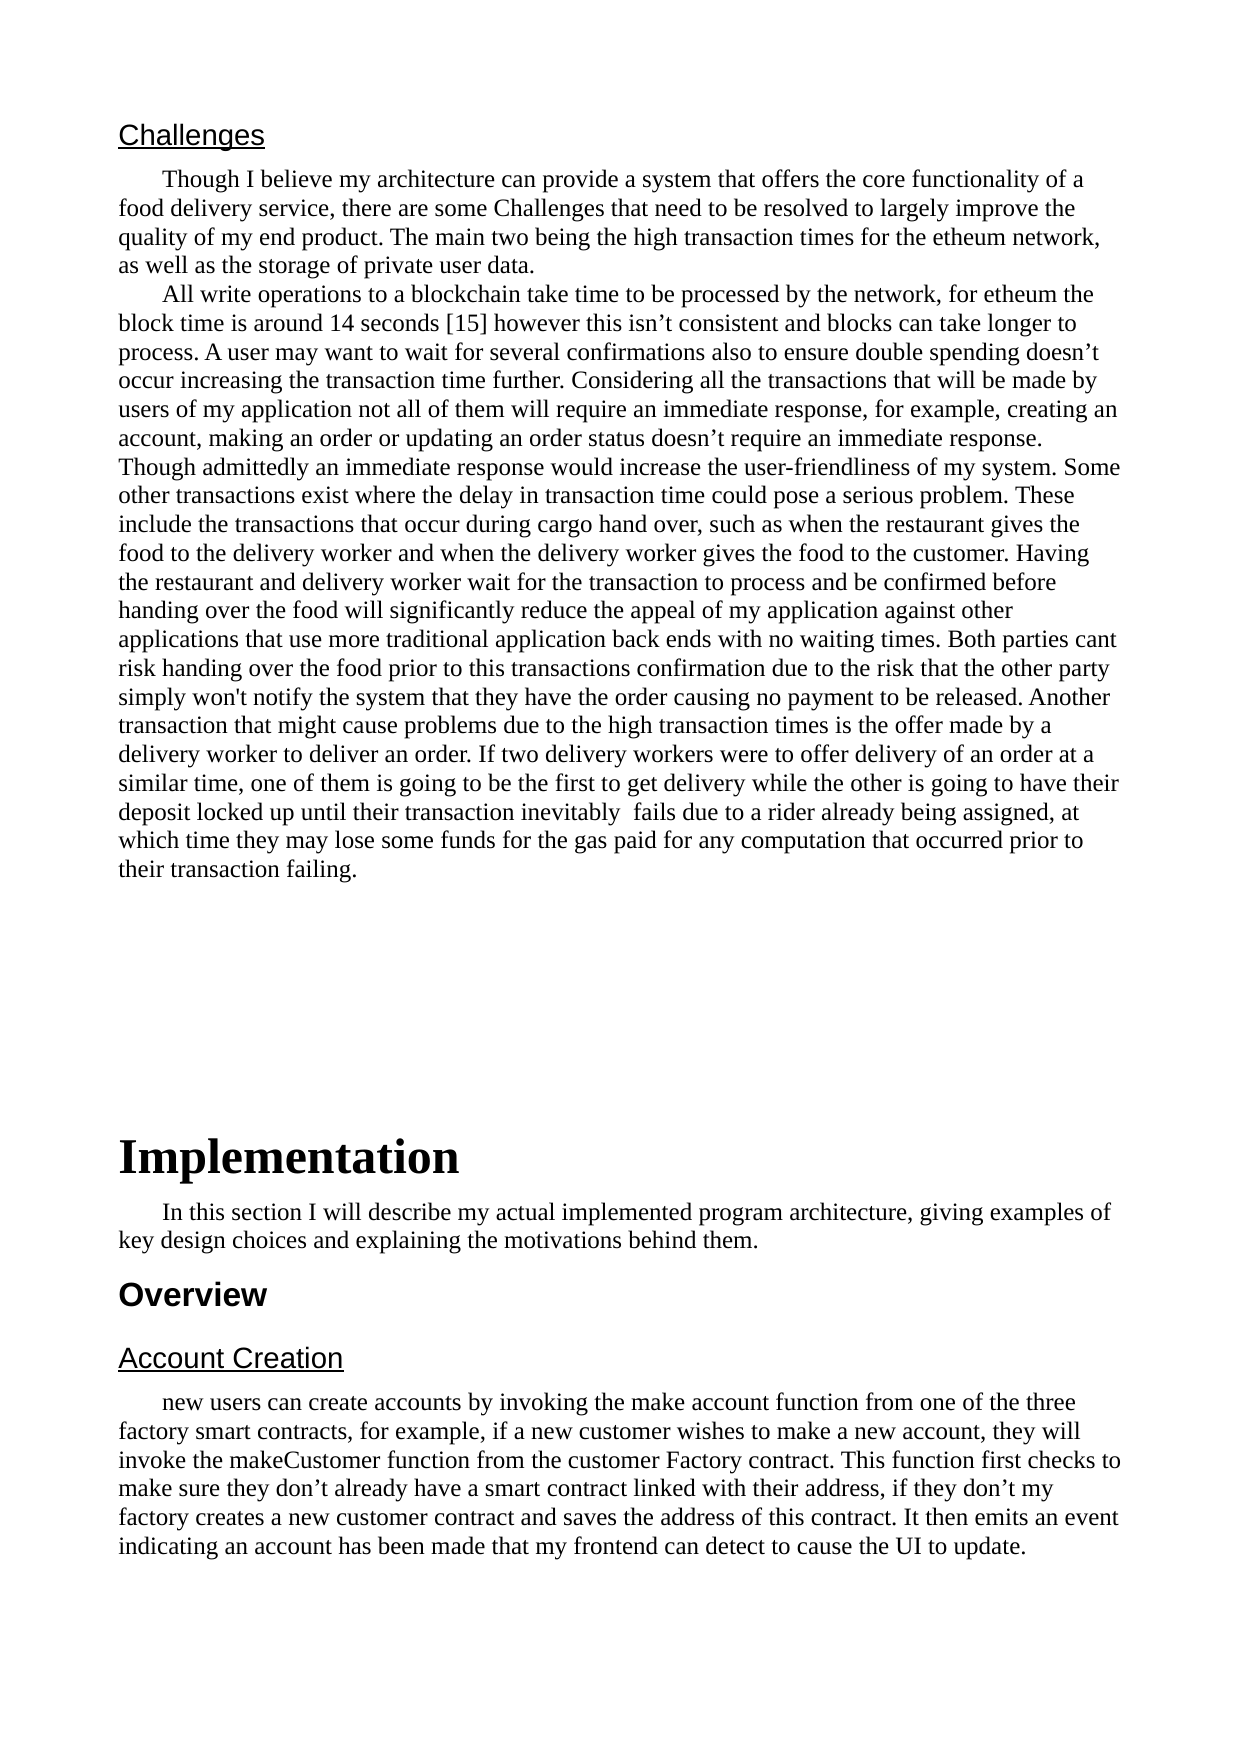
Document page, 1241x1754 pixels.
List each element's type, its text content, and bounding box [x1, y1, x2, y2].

text All write operations to a blockchain take time to be processed by the network, for etheum the block time is around 14 seconds [15] however this isn’t consistent and blocks can take longer to process. A user may want to wait for several confirmations also to ensure double spending doesn’t occur increasing the transaction time further. Considering all the transactions that will be made by users of my application not all of them will require an immediate response, for example, creating an account, making an order or updating an order status doesn’t require an immediate response. Though admittedly an immediate response would increase the user-friendliness of my system. Some other transactions exist where the delay in transaction time could pose a serious problem. These include the transactions that occur during cargo hand over, such as when the restaurant gives the food to the delivery worker and when the delivery worker gives the food to the customer. Having the restaurant and delivery worker wait for the transaction to process and be confirmed before handing over the food will significantly reduce the appeal of my application against other applications that use more traditional application back ends with no waiting times. Both parties cant risk handing over the food prior to this transactions confirmation due to the risk that the other party simply won't notify the system that they have the order causing no payment to be released. Another transaction that might cause problems due to the high transaction times is the offer made by a delivery worker to deliver an order. If two delivery workers were to offer delivery of an order at a similar time, one of them is going to be the first to get delivery while the other is going to have their deposit locked up until their transaction inevitably fails due to a rider already being assigned, at which time they may lose some funds for the gas paid for any computation that occurred prior to their transaction failing. [118, 279, 1122, 883]
subtitle Account Creation [118, 1341, 1122, 1375]
subtitle Challenges [118, 118, 1122, 152]
text new users can create accounts by invoking the make account function from one of the three factory smart contracts, for example, if a new customer wishes to make a new account, they will invoke the makeCustomer function from the customer Factory contract. This function first checks to make sure they don’t already have a smart contract linked with their address, if they don’t my factory creates a new customer contract and saves the address of this contract. It then emits an event indicating an account has been made that my frontend can detect to cause the UI to update. [118, 1387, 1122, 1560]
text Though I believe my architecture can provide a system that offers the core functionality of a food delivery service, there are some Challenges that need to be resolved to largely improve the quality of my end product. The main two being the high transaction times for the etheum network, as well as the storage of private user data. [118, 164, 1122, 279]
subtitle Implementation [118, 1127, 1122, 1184]
subtitle Overview [118, 1275, 1122, 1314]
text In this section I will describe my actual implemented program architecture, giving examples of key design choices and explaining the motivations behind them. [118, 1197, 1122, 1254]
